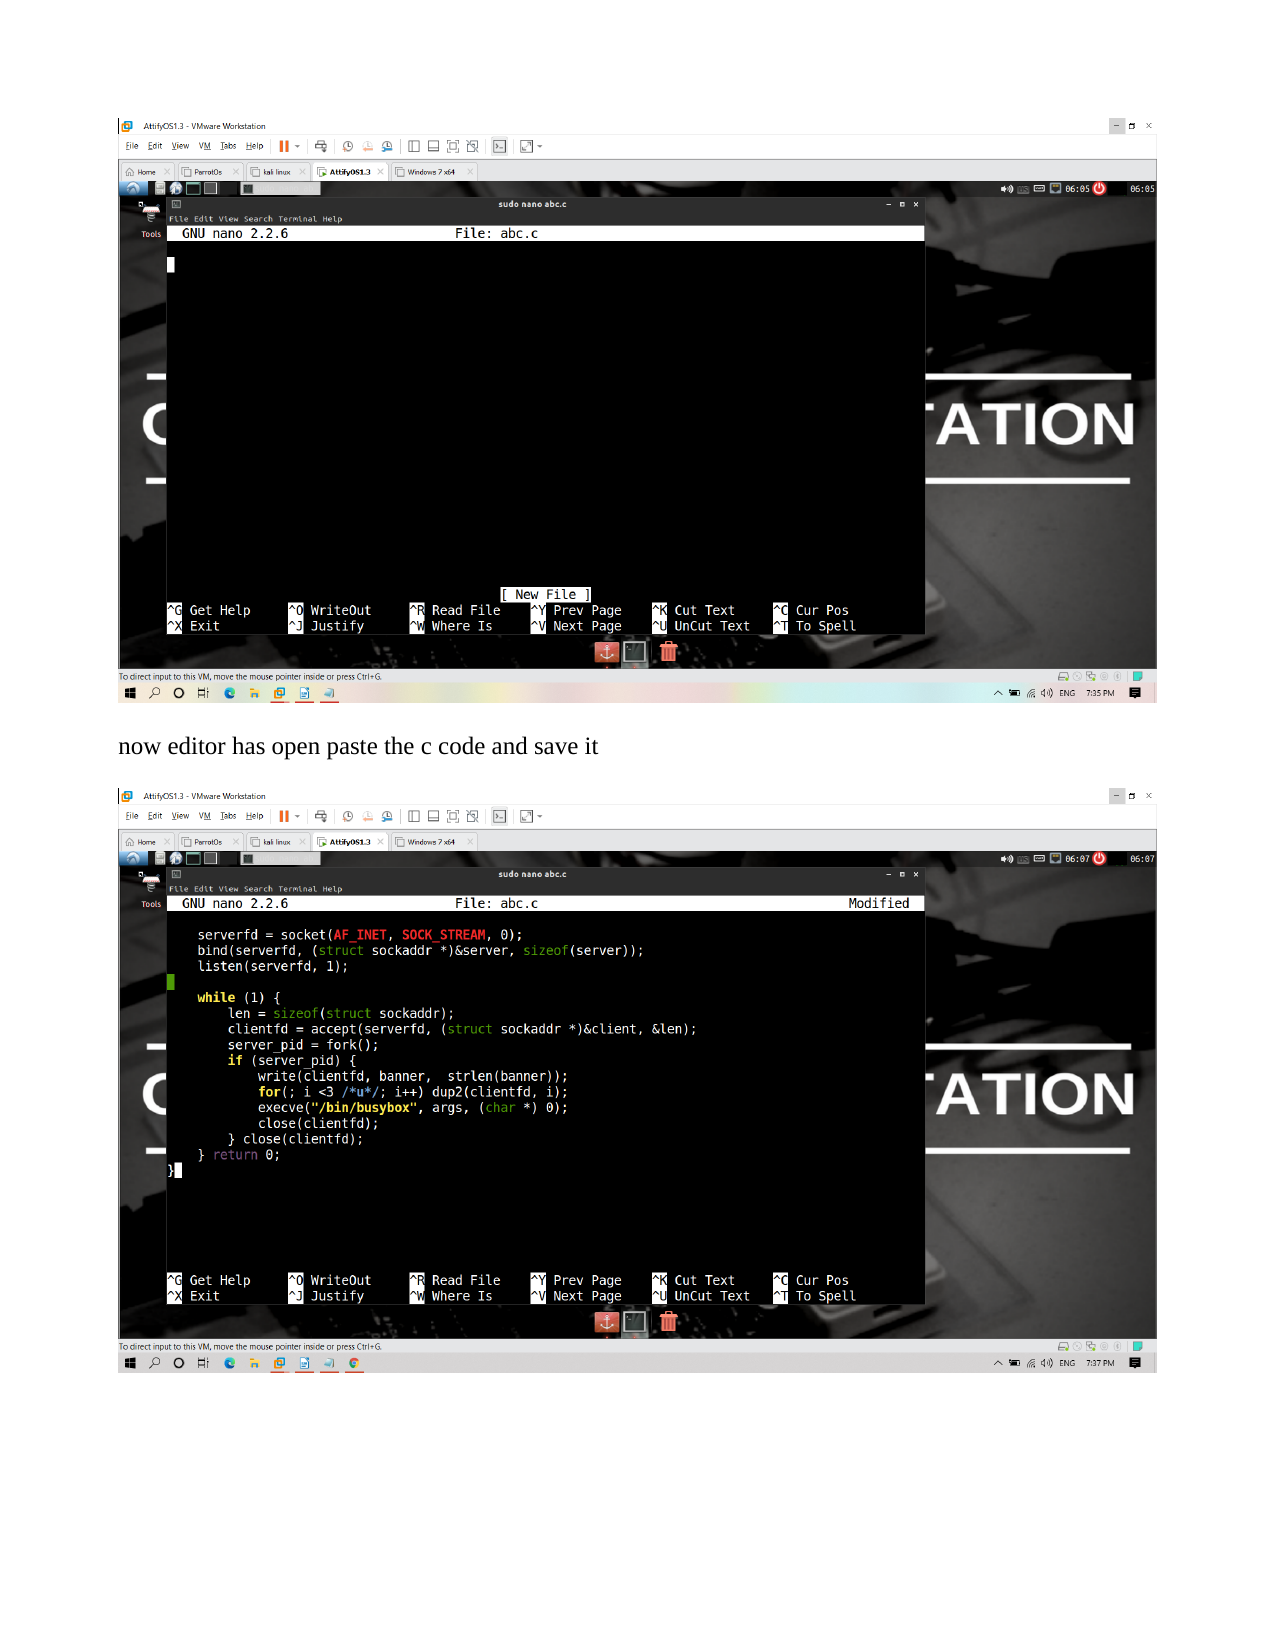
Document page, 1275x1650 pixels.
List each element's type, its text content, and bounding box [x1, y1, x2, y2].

picture [118, 788, 1157, 1373]
picture [118, 118, 1157, 703]
text now editor has open paste the c code and save it [118, 731, 1157, 760]
